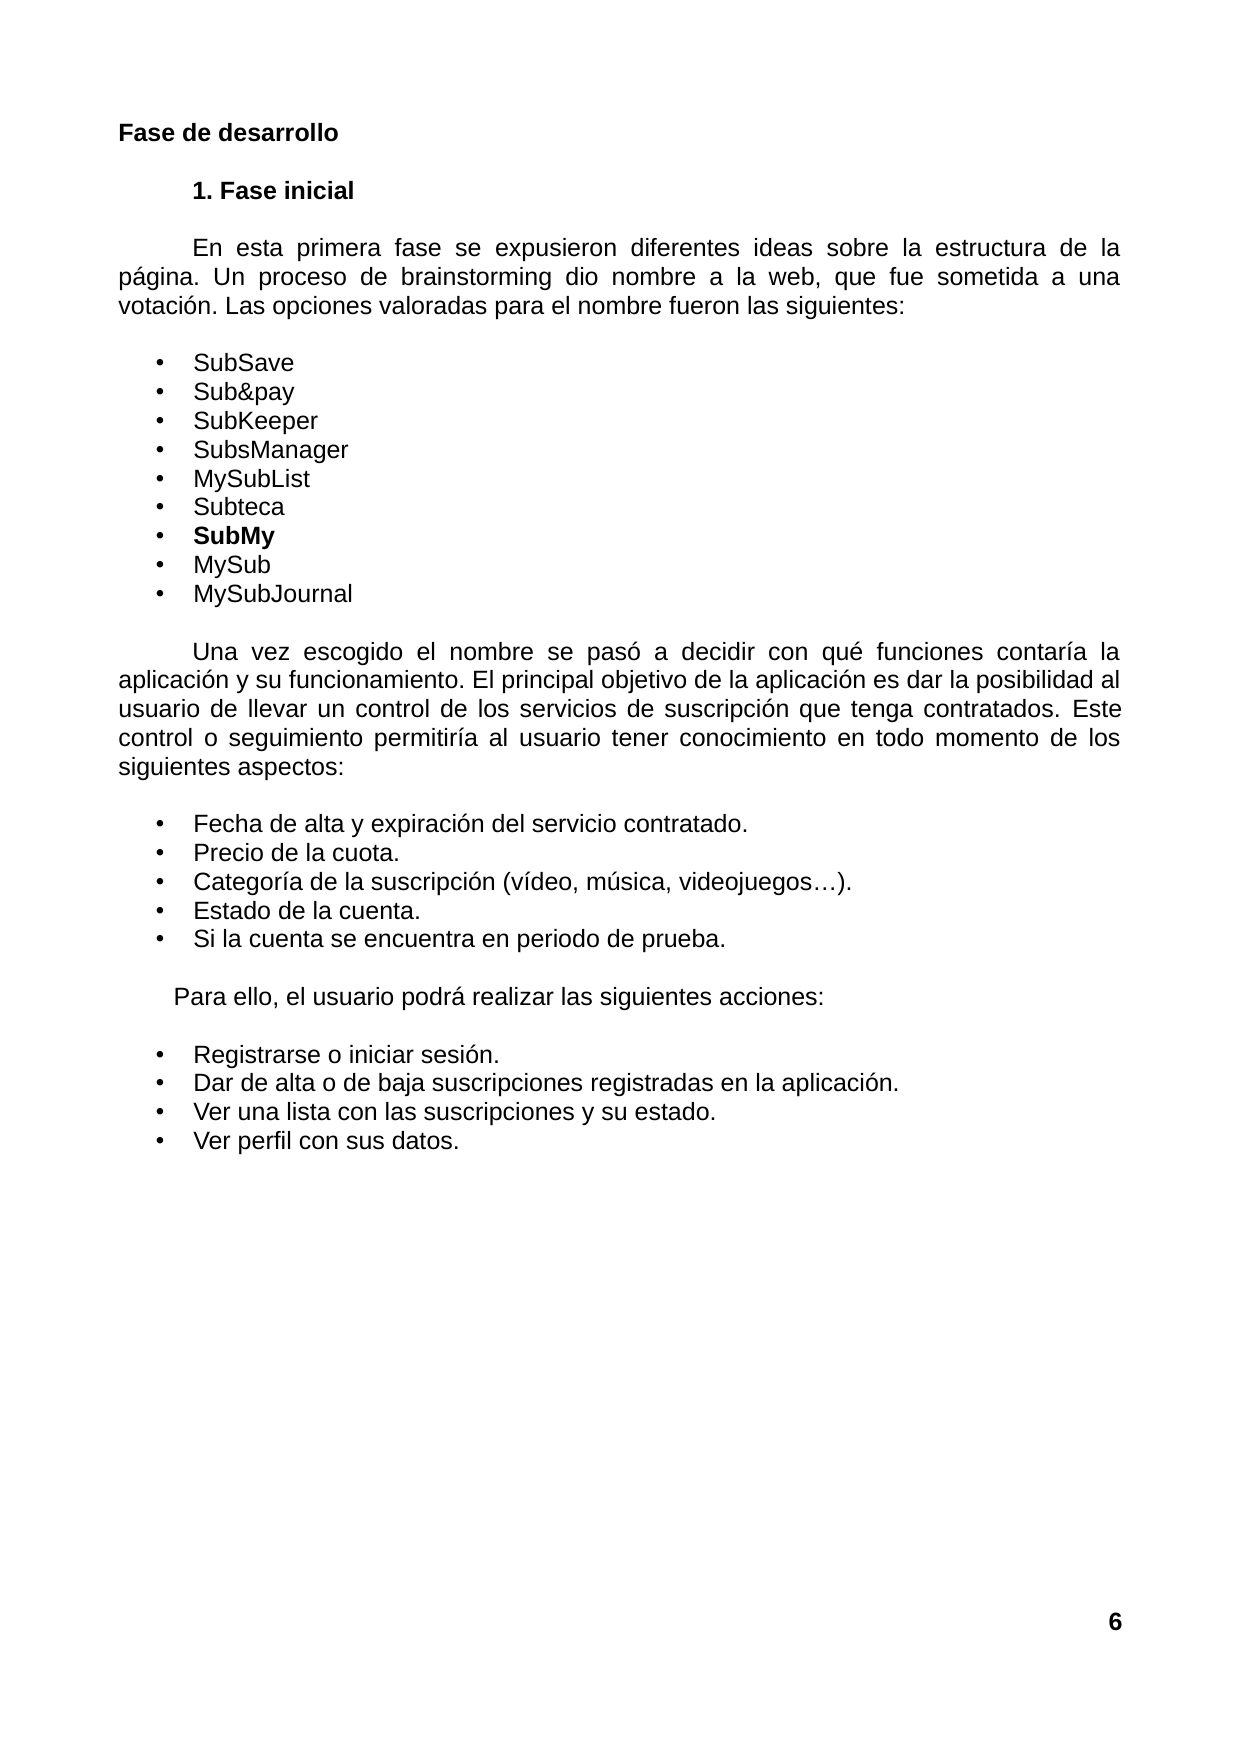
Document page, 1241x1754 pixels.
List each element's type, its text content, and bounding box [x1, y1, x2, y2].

list Fecha de alta y expiración del servicio contratado. [156, 809, 1122, 838]
list MySubJournal [156, 579, 1122, 608]
text En esta primera fase se expusieron diferentes ideas sobre la estructura de la página. Un proceso de brainstorming dio nombre a la web, que fue sometida a una votación. Las opciones valoradas para el nombre fueron las siguientes: [118, 233, 1122, 319]
list SubSave [156, 348, 1122, 377]
text Para ello, el usuario podrá realizar las siguientes acciones: [118, 982, 1122, 1011]
list Si la cuenta se encuentra en periodo de prueba. [156, 924, 1122, 953]
list Categoría de la suscripción (vídeo, música, videojuegos…). [156, 867, 1122, 896]
list Registrarse o iniciar sesión. [156, 1039, 1122, 1068]
list Subteca [156, 492, 1122, 521]
list Estado de la cuenta. [156, 896, 1122, 924]
list SubMy [156, 521, 1122, 550]
text Una vez escogido el nombre se pasó a decidir con qué funciones contaría la aplicación y su funcionamiento. El principal objetivo de la aplicación es dar la posibilidad al usuario de llevar un control de los servicios de suscripción que tenga contratados. Este control o seguimiento permitiría al usuario tener conocimiento en todo momento de los siguientes aspectos: [118, 637, 1122, 780]
list Precio de la cuota. [156, 838, 1122, 867]
list MySubList [156, 463, 1122, 492]
list Sub&pay [156, 377, 1122, 406]
text Fase de desarrollo [118, 118, 1122, 147]
text 1. Fase inicial [118, 176, 1122, 204]
list MySub [156, 550, 1122, 579]
list SubKeeper [156, 406, 1122, 435]
list Ver perfil con sus datos. [156, 1126, 1122, 1155]
list Dar de alta o de baja suscripciones registradas en la aplicación. [156, 1068, 1122, 1097]
list SubsManager [156, 435, 1122, 463]
list Ver una lista con las suscripciones y su estado. [156, 1097, 1122, 1126]
